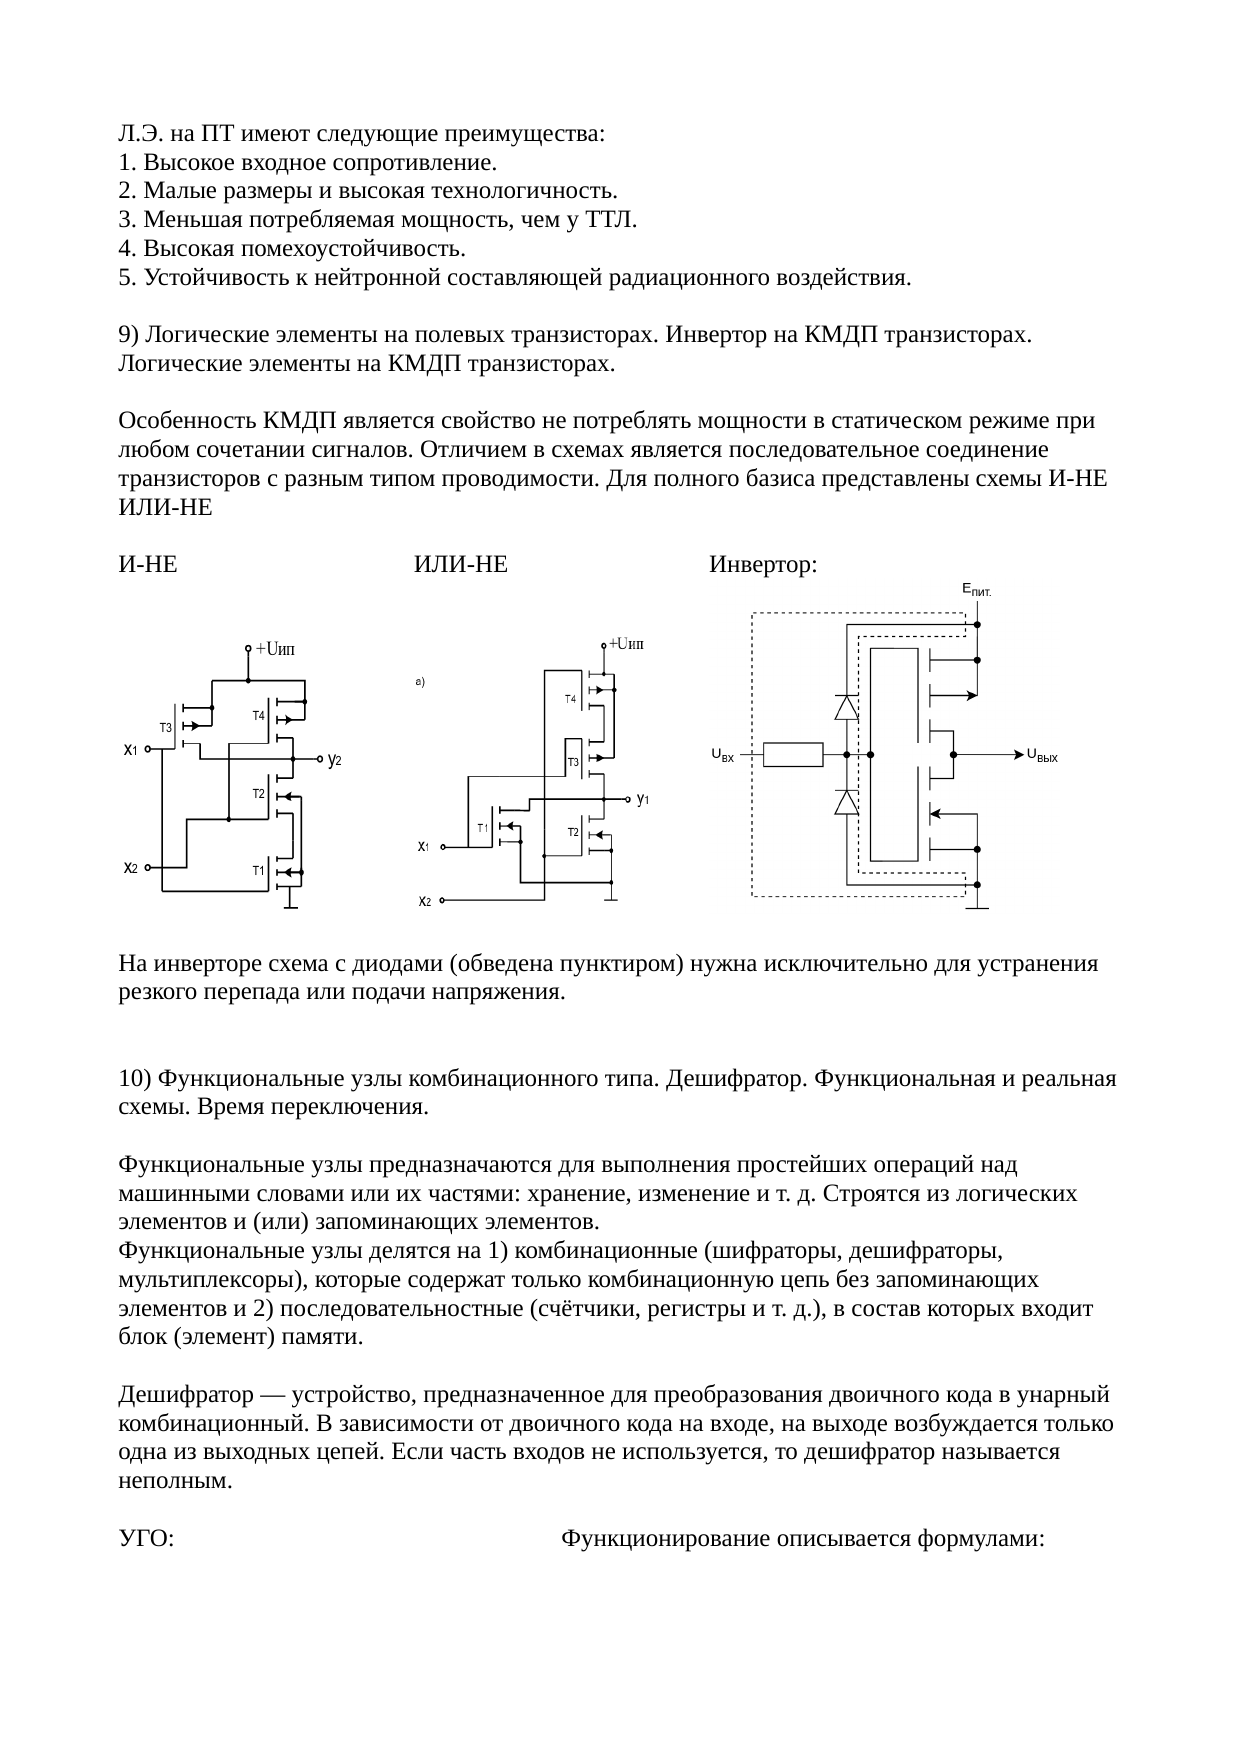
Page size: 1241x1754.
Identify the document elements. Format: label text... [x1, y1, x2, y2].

text УГО: Функционирование описывается формулами: [118, 1523, 1122, 1551]
text Функциональные узлы делятся на 1) комбинационные (шифраторы, дешифраторы, мультиплексоры), которые содержат только комбинационную цепь без запоминающих элементов и 2) последовательностные (счётчики, регистры и т. д.), в состав которых входит блок (элемент) памяти. [118, 1235, 1122, 1350]
text Функциональные узлы предназначаются для выполнения простейших операций над машинными словами или их частями: хранение, изменение и т. д. Строятся из логических элементов и (или) запоминающих элементов. [118, 1149, 1122, 1235]
text 10) Функциональные узлы комбинационного типа. Дешифратор. Функциональная и реальная схемы. Время переключения. [118, 1063, 1122, 1120]
text На инверторе схема с диодами (обведена пунктиром) нужна исключительно для устранения резкого перепада или подачи напряжения. [118, 948, 1122, 1005]
picture [708, 578, 1061, 914]
text И-НЕ ИЛИ-НЕ Инвертор: [118, 549, 1122, 578]
text 4. Высокая помехоустойчивость. [118, 233, 1122, 262]
text Особенность КМДП является свойство не потреблять мощности в статическом режиме при любом сочетании сигналов. Отличием в схемах является последовательное соединение транзисторов с разным типом проводимости. Для полного базиса представлены схемы И-НЕ ИЛИ-НЕ [118, 406, 1122, 521]
text Л.Э. на ПТ имеют следующие преимущества: [118, 118, 1122, 147]
text 3. Меньшая потребляемая мощность, чем у ТТЛ. [118, 204, 1122, 233]
picture [413, 631, 663, 914]
text 5. Устойчивость к нейтронной составляющей радиационного воздействия. [118, 262, 1122, 291]
text 2. Малые размеры и высокая технологичность. [118, 176, 1122, 204]
text Дешифратор — устройство, предназначенное для преобразования двоичного кода в унарный комбинационный. В зависимости от двоичного кода на входе, на выходе возбуждается только одна из выходных цепей. Если часть входов не используется, то дешифратор называется неполным. [118, 1379, 1122, 1523]
text 1. Высокое входное сопротивление. [118, 147, 1122, 176]
picture [118, 630, 343, 914]
text 9) Логические элементы на полевых транзисторах. Инвертор на КМДП транзисторах. Логические элементы на КМДП транзисторах. [118, 319, 1122, 377]
